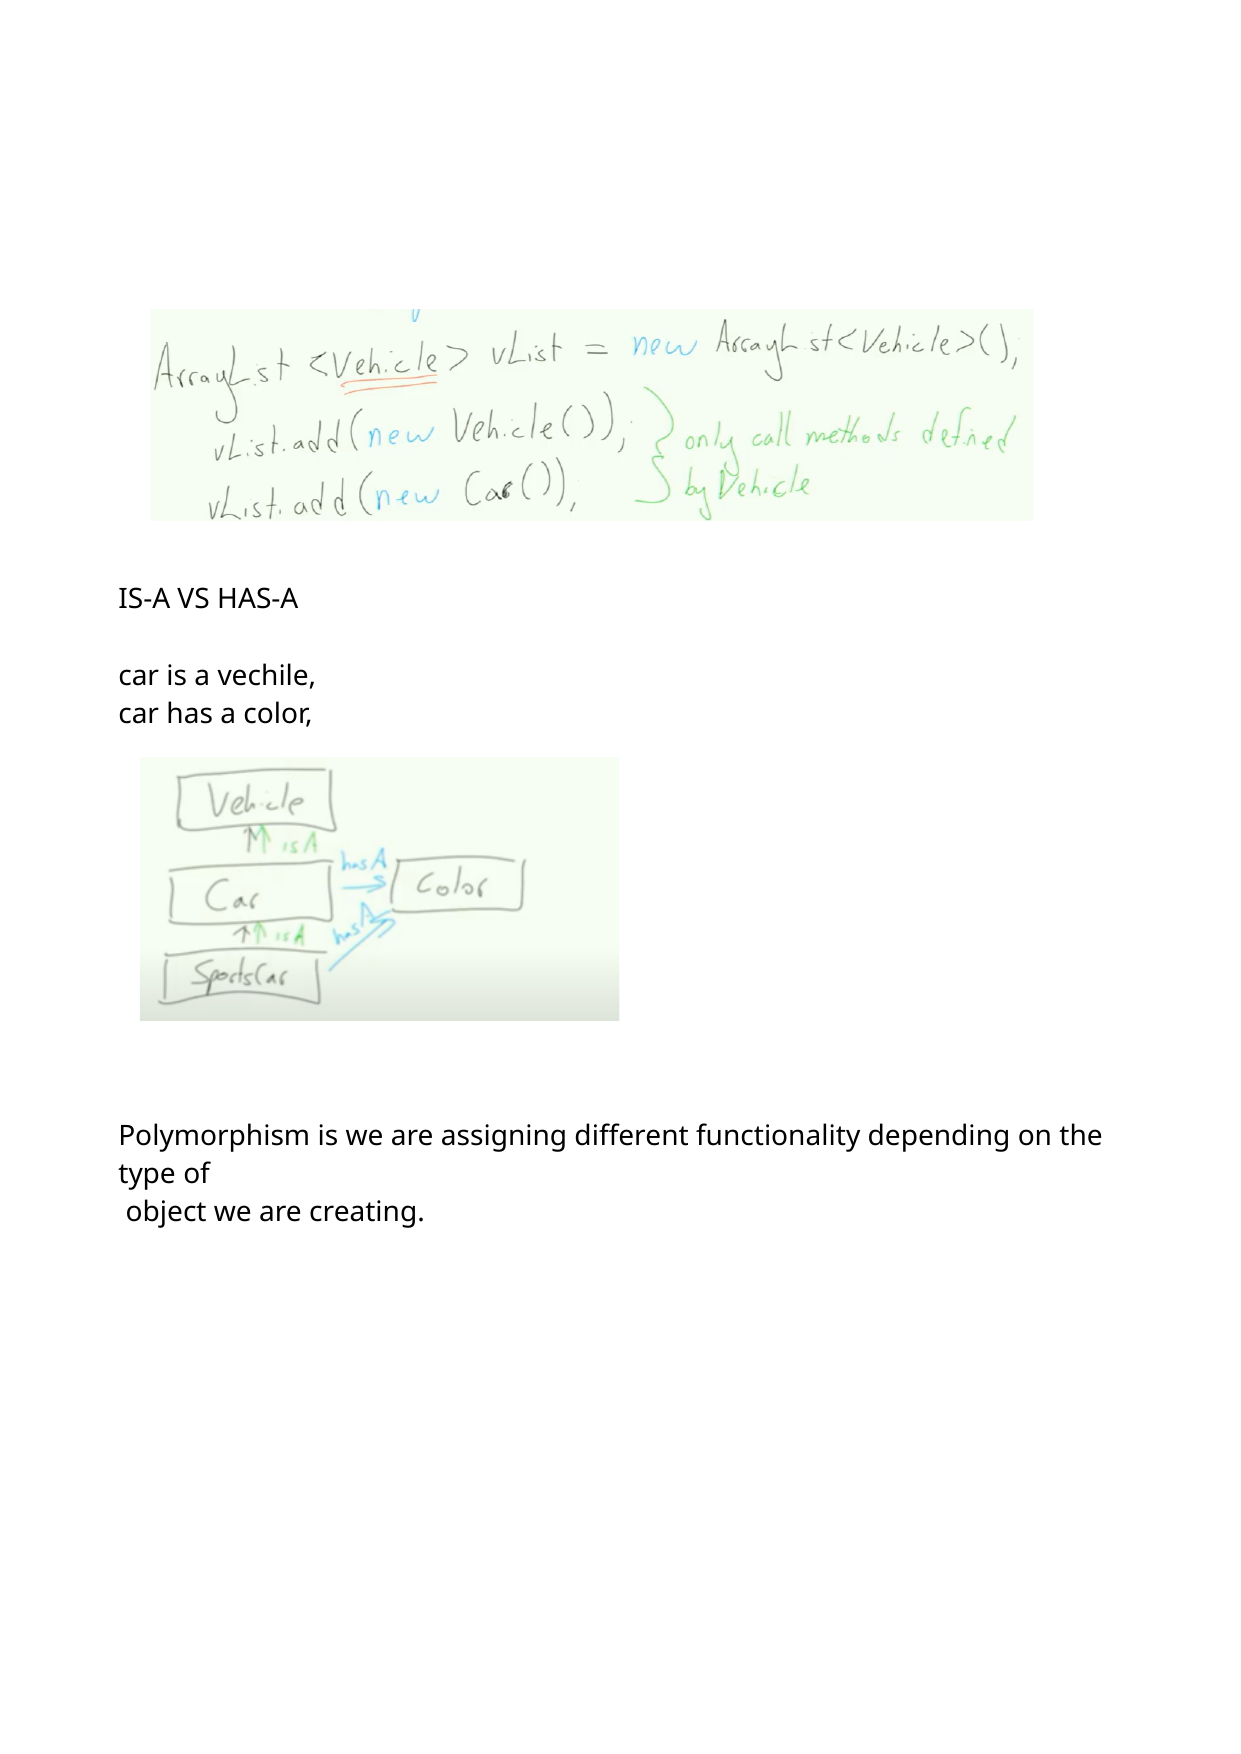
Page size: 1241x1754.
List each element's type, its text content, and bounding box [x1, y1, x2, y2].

text car is a vechile, [118, 655, 1122, 693]
text object we are creating. [118, 1191, 1122, 1230]
text IS-A VS HAS-A [118, 578, 1122, 616]
text Polymorphism is we are assigning different functionality depending on the type of [118, 1115, 1122, 1191]
picture [150, 309, 1034, 521]
text car has a color, [118, 693, 1122, 731]
picture [139, 757, 620, 1021]
